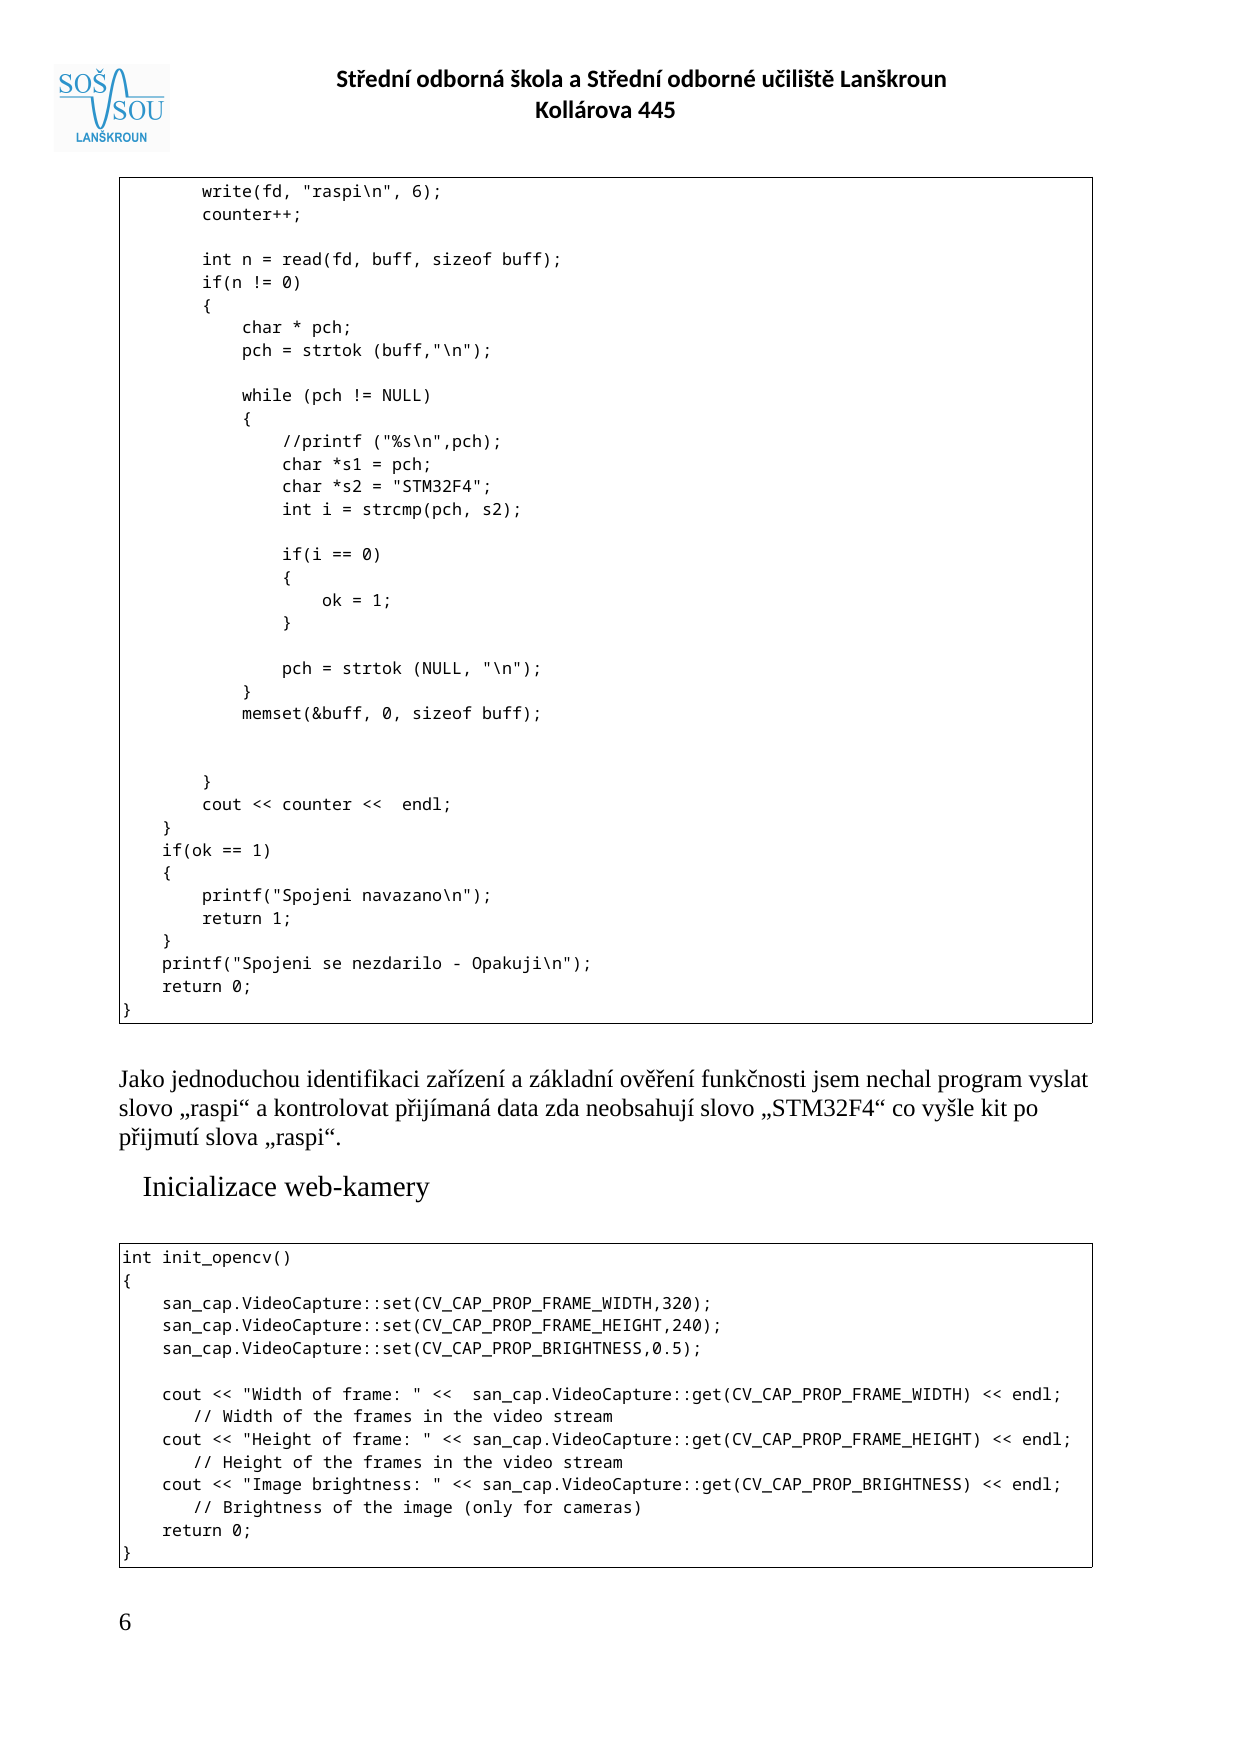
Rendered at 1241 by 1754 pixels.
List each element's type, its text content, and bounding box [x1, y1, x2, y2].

text Jako jednoduchou identifikaci zařízení a základní ověření funkčnosti jsem nechal program vyslat slovo „raspi“ a kontrolovat přijímaná data zda neobsahují slovo „STM32F4“ co vyšle kit po přijmutí slova „raspi“. [119, 1064, 1092, 1150]
text cout << "Image brightness: " << san_cap.VideoCapture::get(CV_CAP_PROP_BRIGHTNESS) << endl; // Brightness of the image (only for cameras) [120, 1470, 1092, 1515]
subtitle Inicializace web-kamery [142, 1169, 1092, 1202]
text pch = strtok (NULL, "\n"); [120, 653, 1092, 676]
text pch = strtok (buff,"\n"); [120, 336, 1092, 361]
text } [120, 1538, 1092, 1567]
text printf("Spojeni navazano\n"); [120, 881, 1092, 903]
text return 0; [120, 971, 1092, 994]
text { [120, 563, 1092, 585]
text } [120, 812, 1092, 835]
text { [120, 1266, 1092, 1288]
text ok = 1; [120, 585, 1092, 608]
text return 0; [120, 1515, 1092, 1538]
text //printf ("%s\n",pch); [120, 426, 1092, 449]
text cout << "Width of frame: " << san_cap.VideoCapture::get(CV_CAP_PROP_FRAME_WIDTH) << endl; // Width of the frames in the video stream [120, 1379, 1092, 1424]
text san_cap.VideoCapture::set(CV_CAP_PROP_FRAME_WIDTH,320); [120, 1288, 1092, 1311]
text memset(&buff, 0, sizeof buff); [120, 699, 1092, 725]
text int i = strcmp(pch, s2); [120, 494, 1092, 520]
text } [120, 767, 1092, 790]
picture [53, 64, 170, 152]
text char *s2 = "STM32F4"; [120, 472, 1092, 494]
text if(ok == 1) [120, 835, 1092, 858]
text counter++; [120, 199, 1092, 225]
text { [120, 290, 1092, 313]
text if(n != 0) [120, 267, 1092, 290]
text int n = read(fd, buff, sizeof buff); [120, 245, 1092, 267]
text char * pch; [120, 313, 1092, 336]
text { [120, 858, 1092, 881]
text } [120, 608, 1092, 634]
text } [120, 676, 1092, 699]
text write(fd, "raspi\n", 6); [120, 178, 1092, 199]
text } [120, 994, 1092, 1023]
text cout << "Height of frame: " << san_cap.VideoCapture::get(CV_CAP_PROP_FRAME_HEIGHT) << endl; // Height of the frames in the video stream [120, 1424, 1092, 1470]
text { [120, 404, 1092, 426]
text char *s1 = pch; [120, 449, 1092, 472]
text san_cap.VideoCapture::set(CV_CAP_PROP_FRAME_HEIGHT,240); [120, 1311, 1092, 1334]
text san_cap.VideoCapture::set(CV_CAP_PROP_BRIGHTNESS,0.5); [120, 1334, 1092, 1359]
text return 1; [120, 903, 1092, 926]
text while (pch != NULL) [120, 381, 1092, 404]
text cout << counter << endl; [120, 790, 1092, 812]
text int init_opencv() [120, 1244, 1092, 1266]
text } [120, 926, 1092, 949]
text if(i == 0) [120, 540, 1092, 563]
text printf("Spojeni se nezdarilo - Opakuji\n"); [120, 949, 1092, 971]
